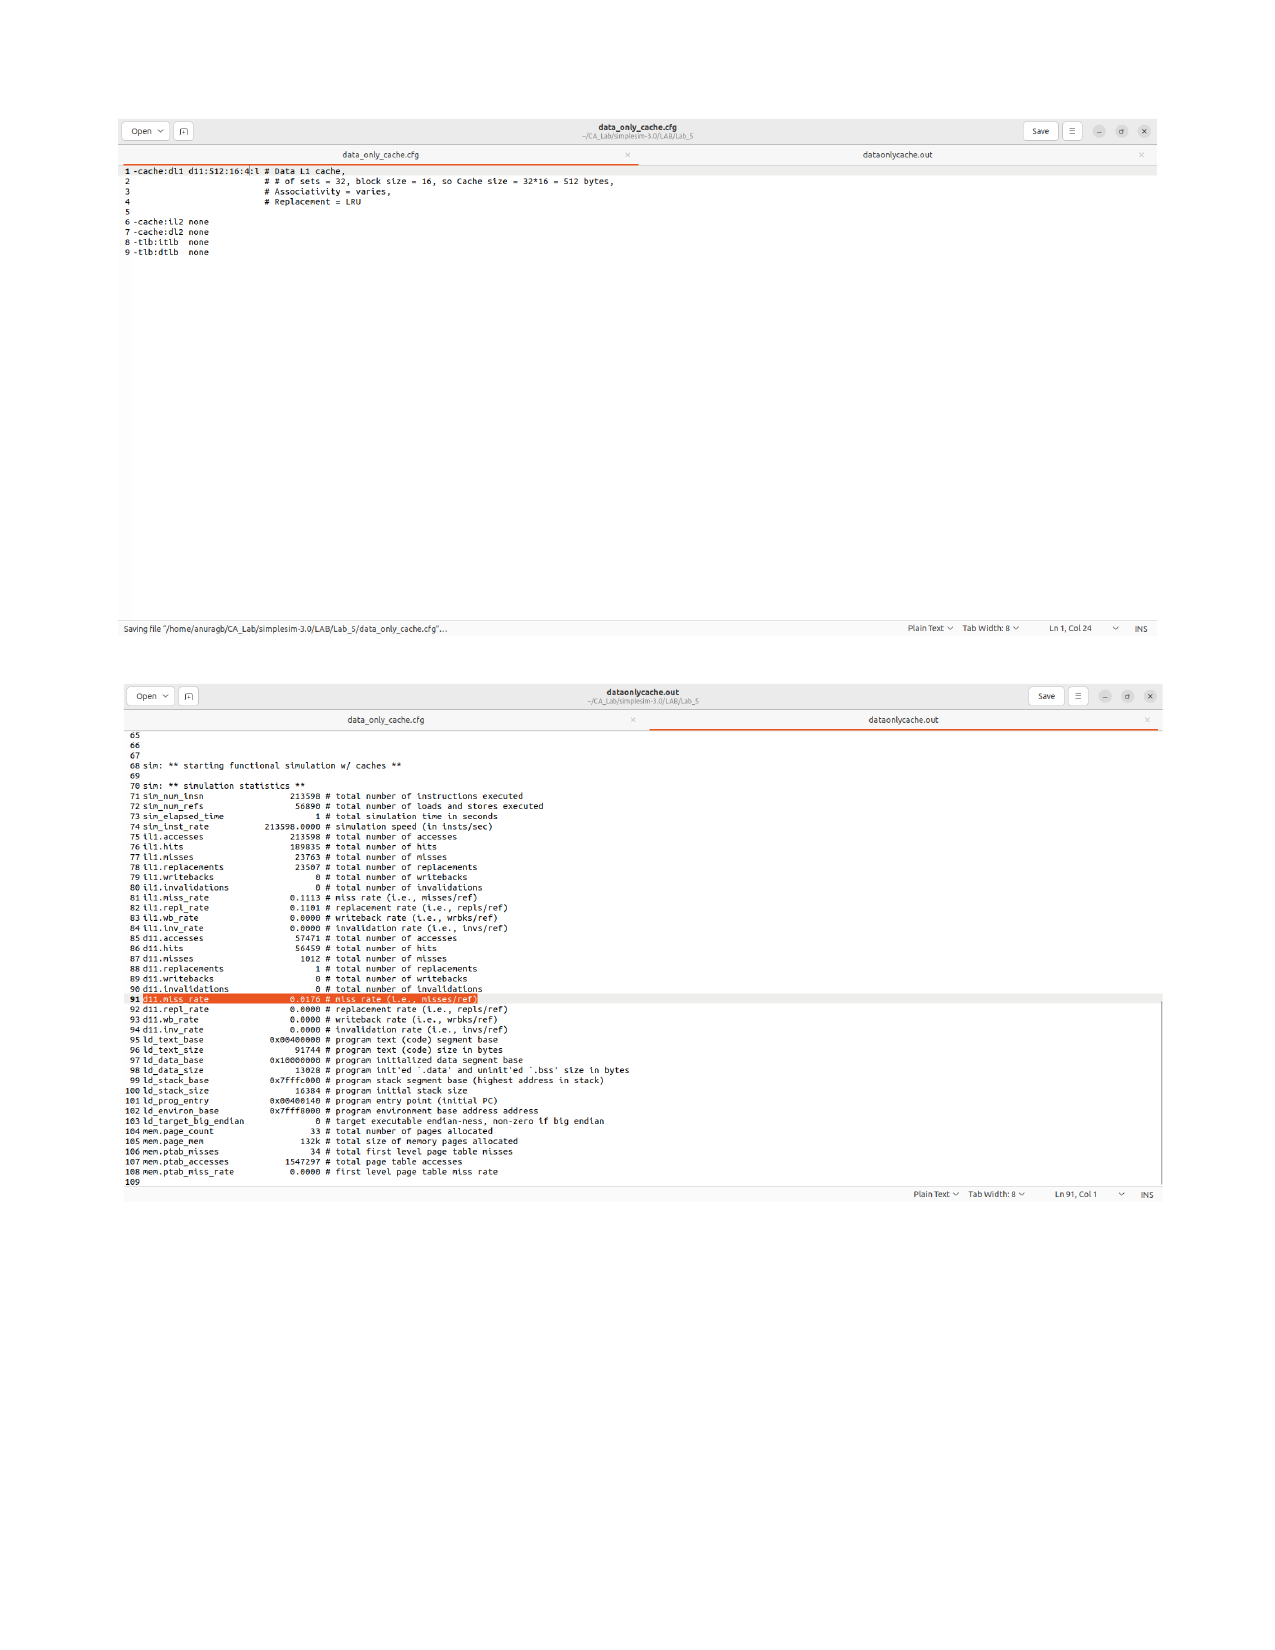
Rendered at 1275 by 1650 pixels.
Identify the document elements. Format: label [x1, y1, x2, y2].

picture [123, 683, 1163, 1202]
picture [118, 118, 1157, 636]
